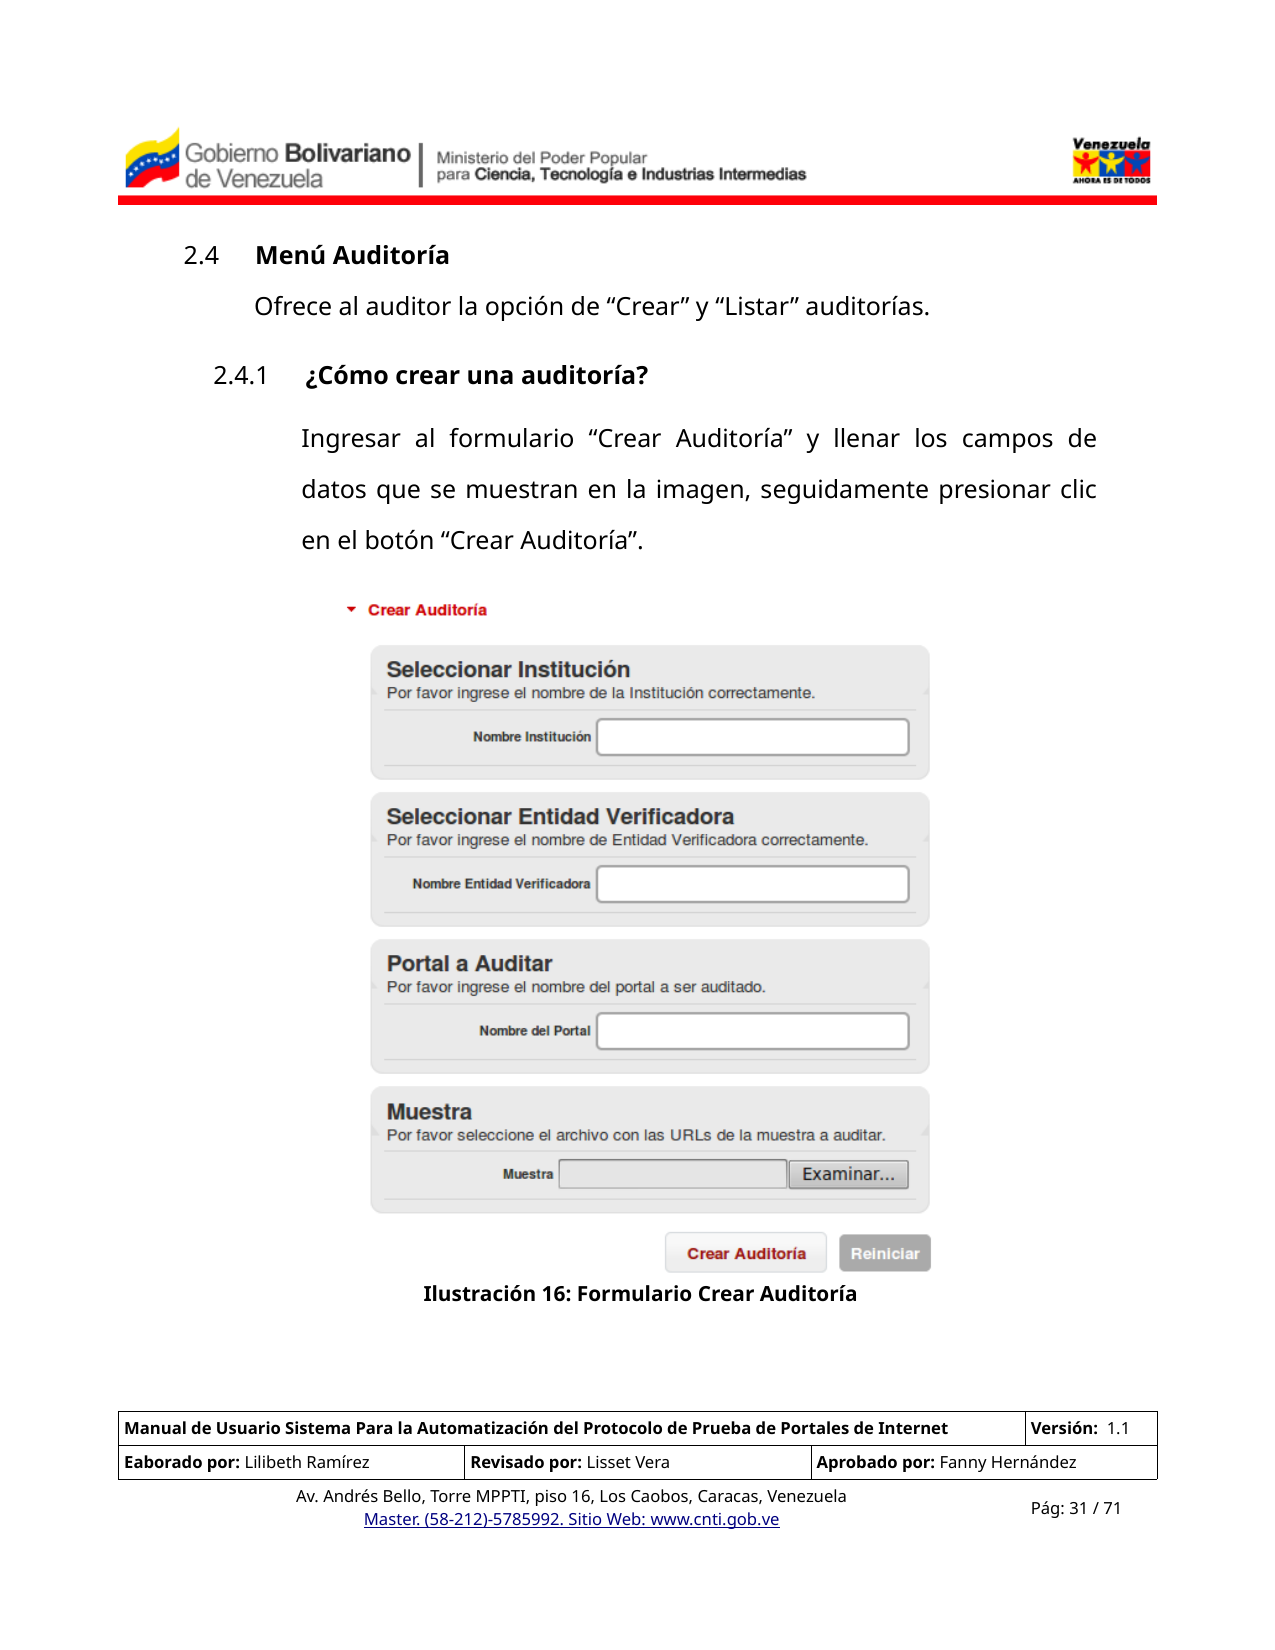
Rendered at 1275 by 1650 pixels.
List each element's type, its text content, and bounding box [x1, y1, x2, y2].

subtitle Menú Auditoría [118, 238, 1157, 272]
picture [118, 119, 1157, 205]
subtitle ¿Cómo crear una auditoría? [118, 357, 1157, 391]
picture [342, 597, 936, 1279]
text Ilustración 16: Formulario Crear Auditoría [336, 597, 944, 1307]
text Ofrece al auditor la opción de “Crear” y “Listar” auditorías. [254, 289, 1109, 323]
text Ingresar al formulario “Crear Auditoría” y llenar los campos de datos que se muestran en la imagen, seguidamente presionar clic en el botón “Crear Auditoría”. [301, 420, 1098, 556]
